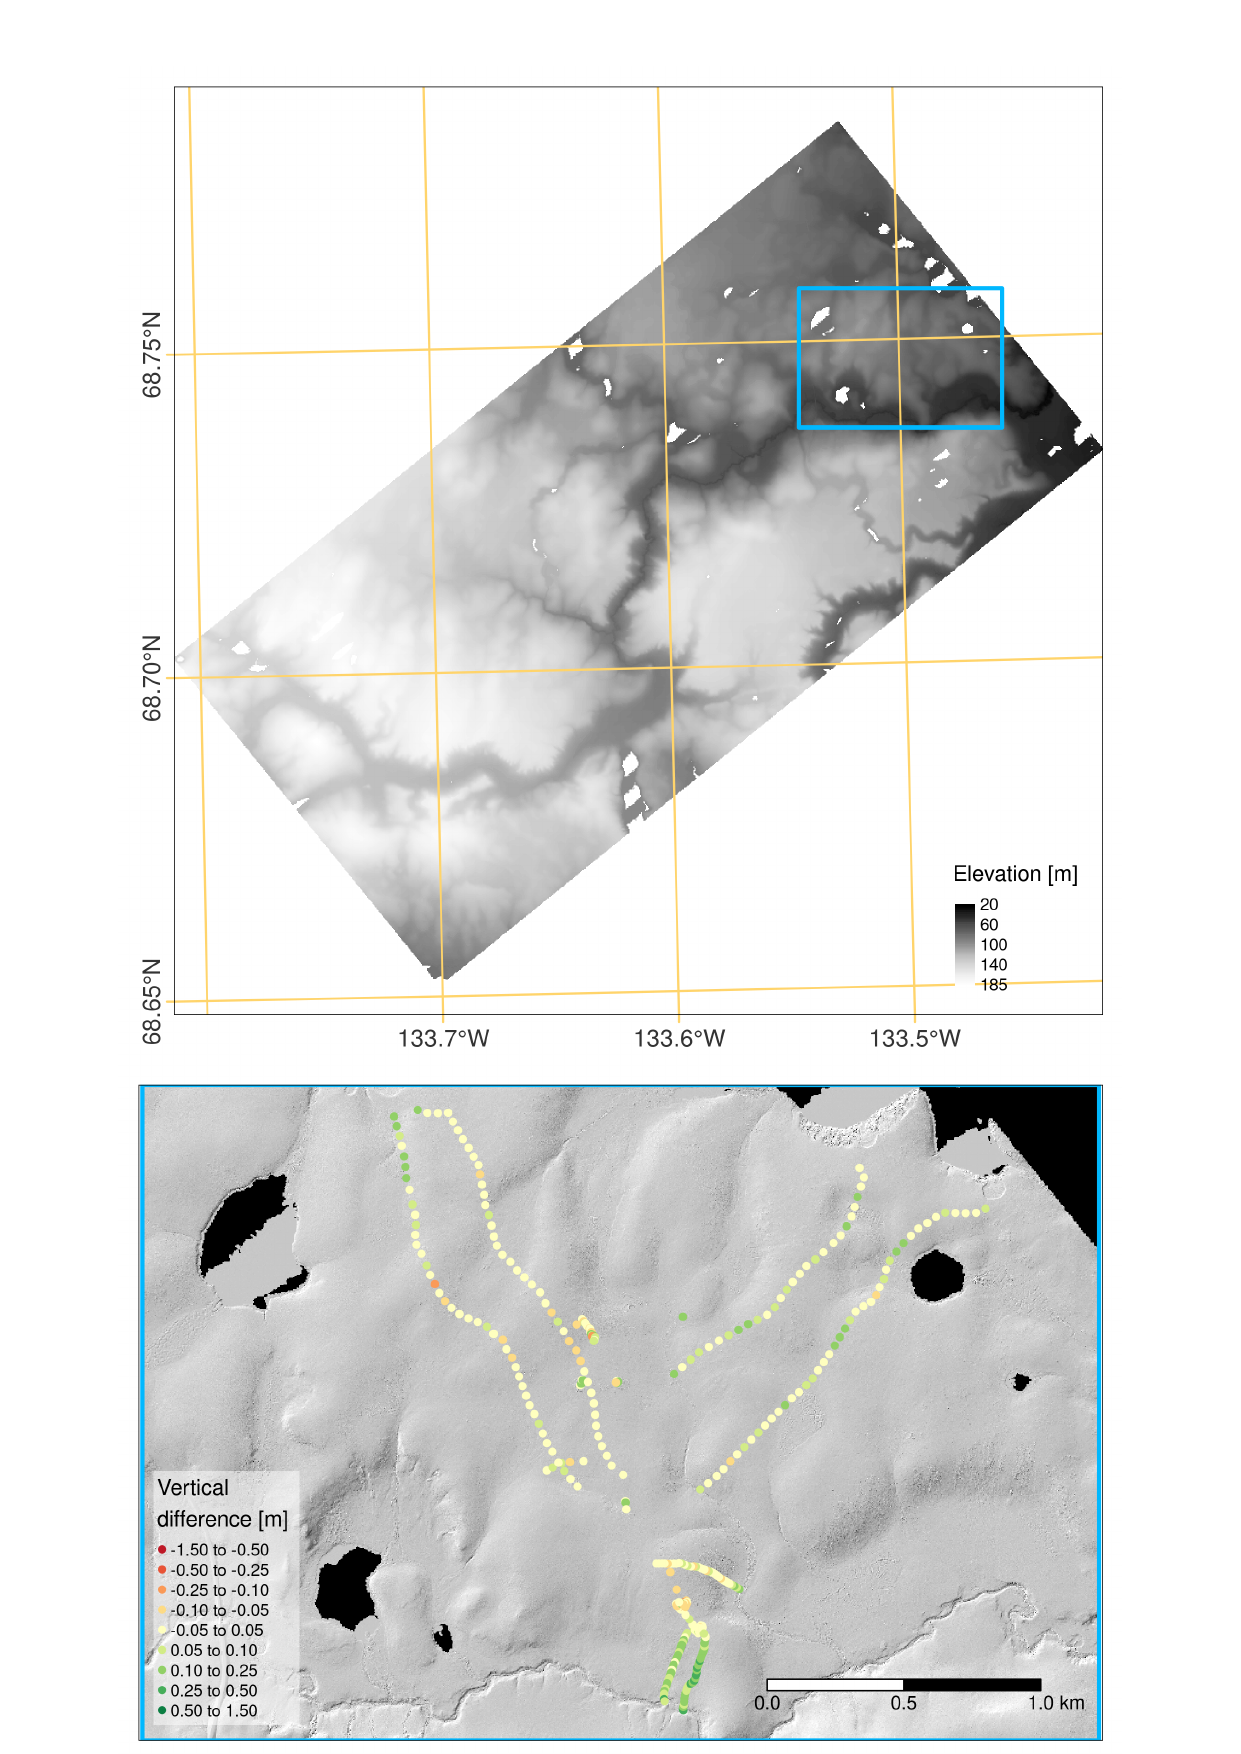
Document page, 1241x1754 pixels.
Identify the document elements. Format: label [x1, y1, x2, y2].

picture [118, 66, 1123, 1754]
